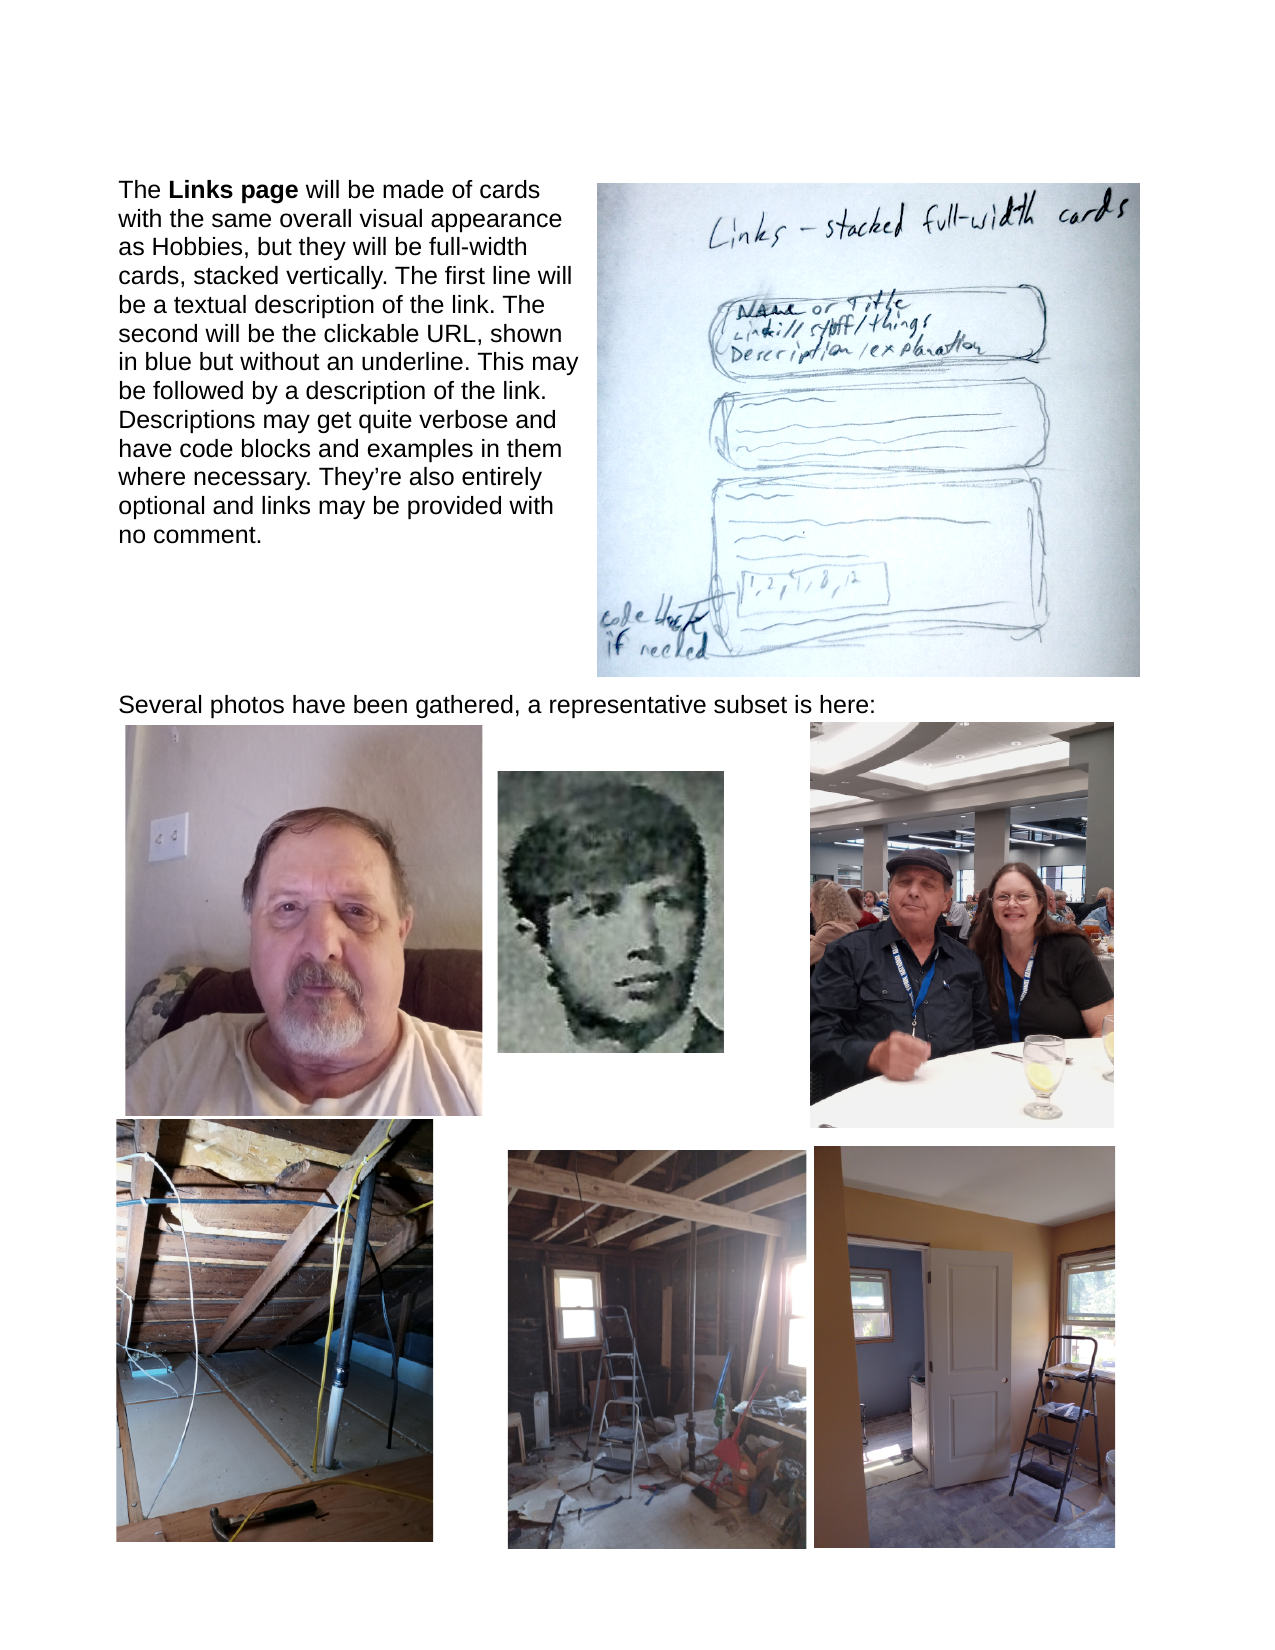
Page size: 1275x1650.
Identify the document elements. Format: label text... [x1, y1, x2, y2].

picture [597, 183, 1140, 677]
text The Links page will be made of cards with the same overall visual appearance as Hobbies, but they will be full-width cards, stacked vertically. The first line will be a textual description of the link. The second will be the clickable URL, shown in blue but without an underline. This may be followed by a description of the link. Descriptions may get quite verbose and have code blocks and examples in them where necessary. They’re also entirely optional and links may be provided with no comment. [118, 175, 1157, 548]
picture [497, 771, 724, 1053]
picture [814, 1146, 1116, 1548]
picture [125, 725, 483, 1116]
picture [507, 1150, 807, 1549]
picture [116, 1119, 434, 1542]
text Several photos have been gathered, a representative subset is here: [118, 690, 1157, 719]
picture [810, 722, 1114, 1128]
